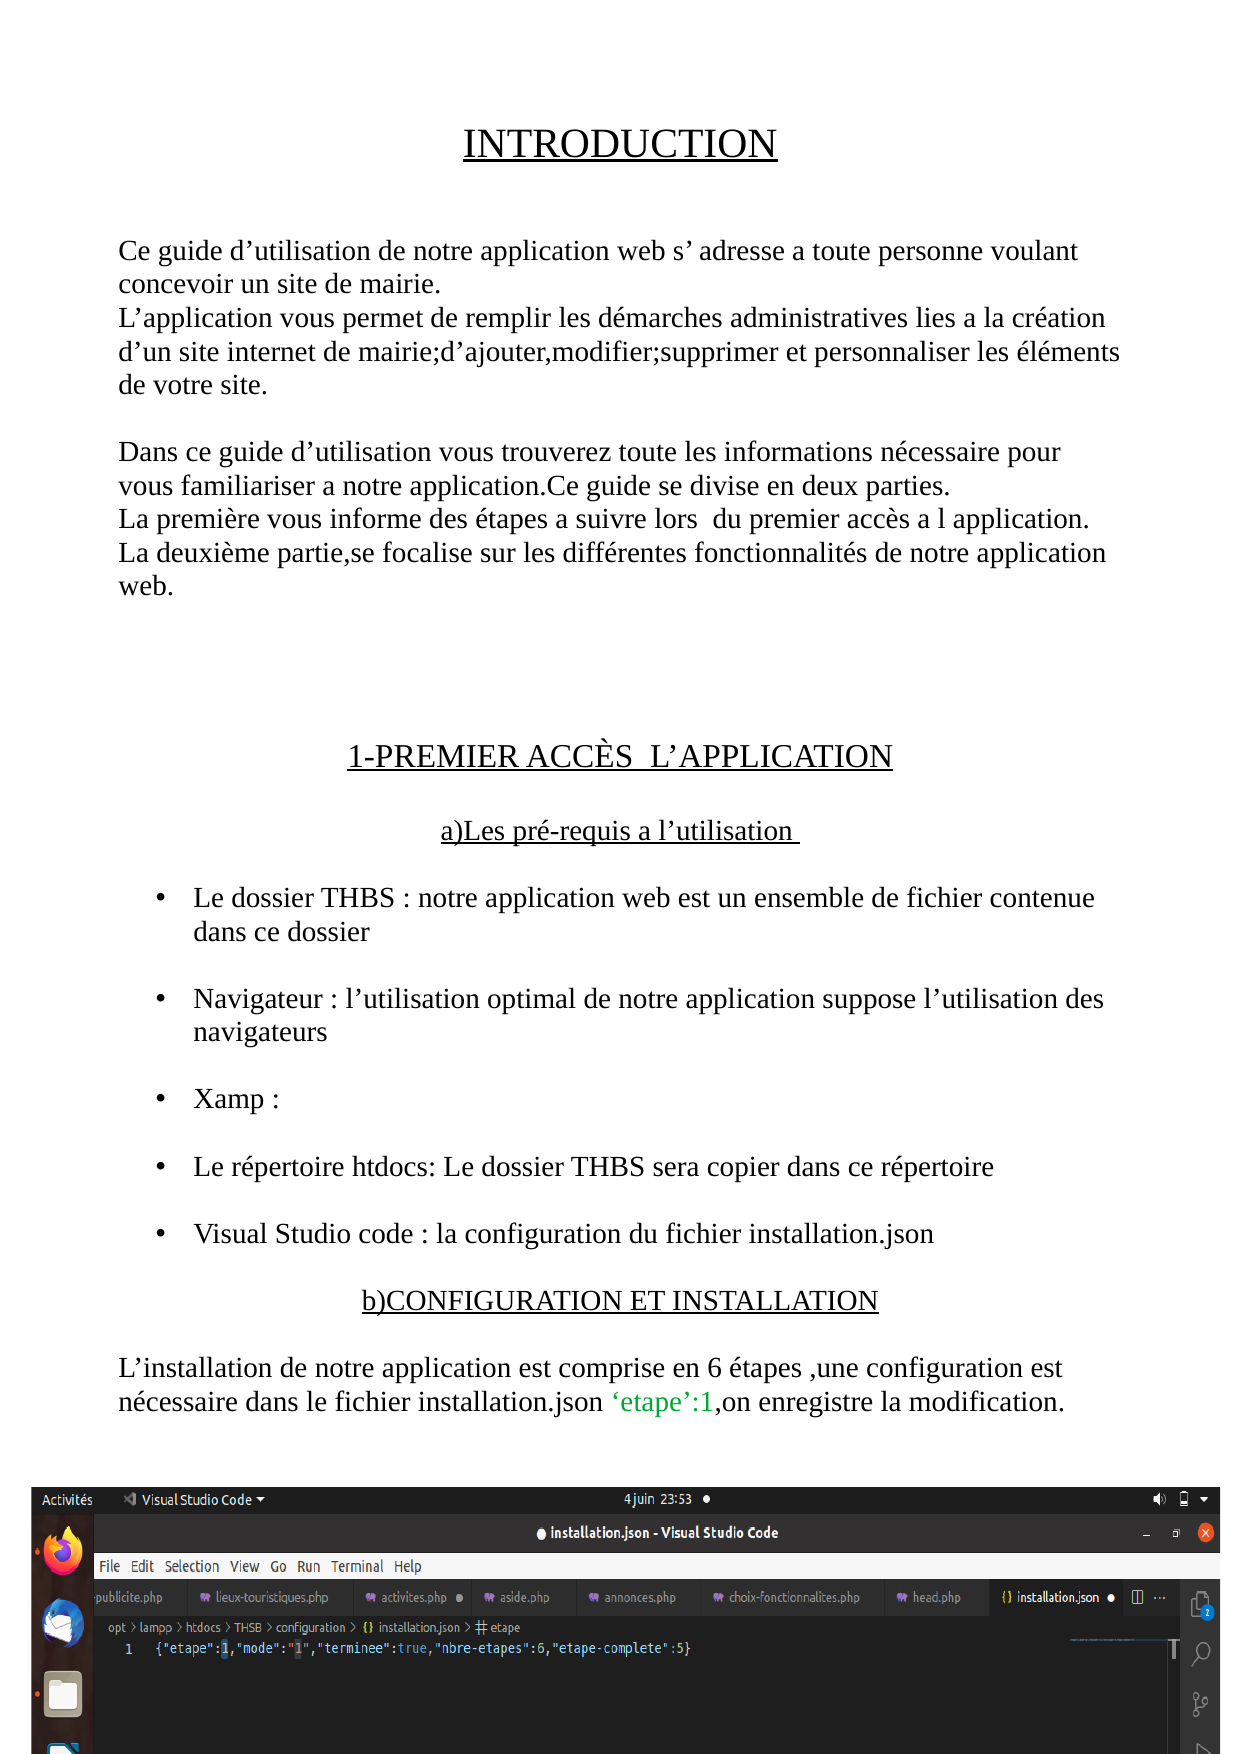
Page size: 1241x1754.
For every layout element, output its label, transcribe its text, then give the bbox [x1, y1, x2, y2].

text L’application vous permet de remplir les démarches administratives lies a la création d’un site internet de mairie;d’ajouter,modifier;supprimer et personnaliser les éléments de votre site. [118, 300, 1122, 401]
text Ce guide d’utilisation de notre application web s’ adresse a toute personne voulant concevoir un site de mairie. [118, 233, 1122, 300]
text INTRODUCTION [118, 118, 1122, 166]
list Xamp : [156, 1081, 1122, 1115]
text La deuxième partie,se focalise sur les différentes fonctionnalités de notre application web. [118, 535, 1122, 602]
text b)CONFIGURATION ET INSTALLATION [118, 1283, 1122, 1317]
text Dans ce guide d’utilisation vous trouverez toute les informations nécessaire pour vous familiariser a notre application.Ce guide se divise en deux parties. [118, 434, 1122, 501]
text a)Les pré-requis a l’utilisation [118, 813, 1122, 846]
list Navigateur : l’utilisation optimal de notre application suppose l’utilisation des navigateurs [156, 981, 1122, 1048]
list Le dossier THBS : notre application web est un ensemble de fichier contenue dans ce dossier [156, 880, 1122, 947]
list Le répertoire htdocs: Le dossier THBS sera copier dans ce répertoire [156, 1149, 1122, 1182]
text 1-PREMIER ACCÈS L’APPLICATION [118, 736, 1122, 774]
text L’installation de notre application est comprise en 6 étapes ,une configuration est nécessaire dans le fichier installation.json ‘etape’:1,on enregistre la modification. [118, 1350, 1122, 1417]
text La première vous informe des étapes a suivre lors du premier accès a l application. [118, 501, 1122, 535]
list Visual Studio code : la configuration du fichier installation.json [156, 1216, 1122, 1249]
